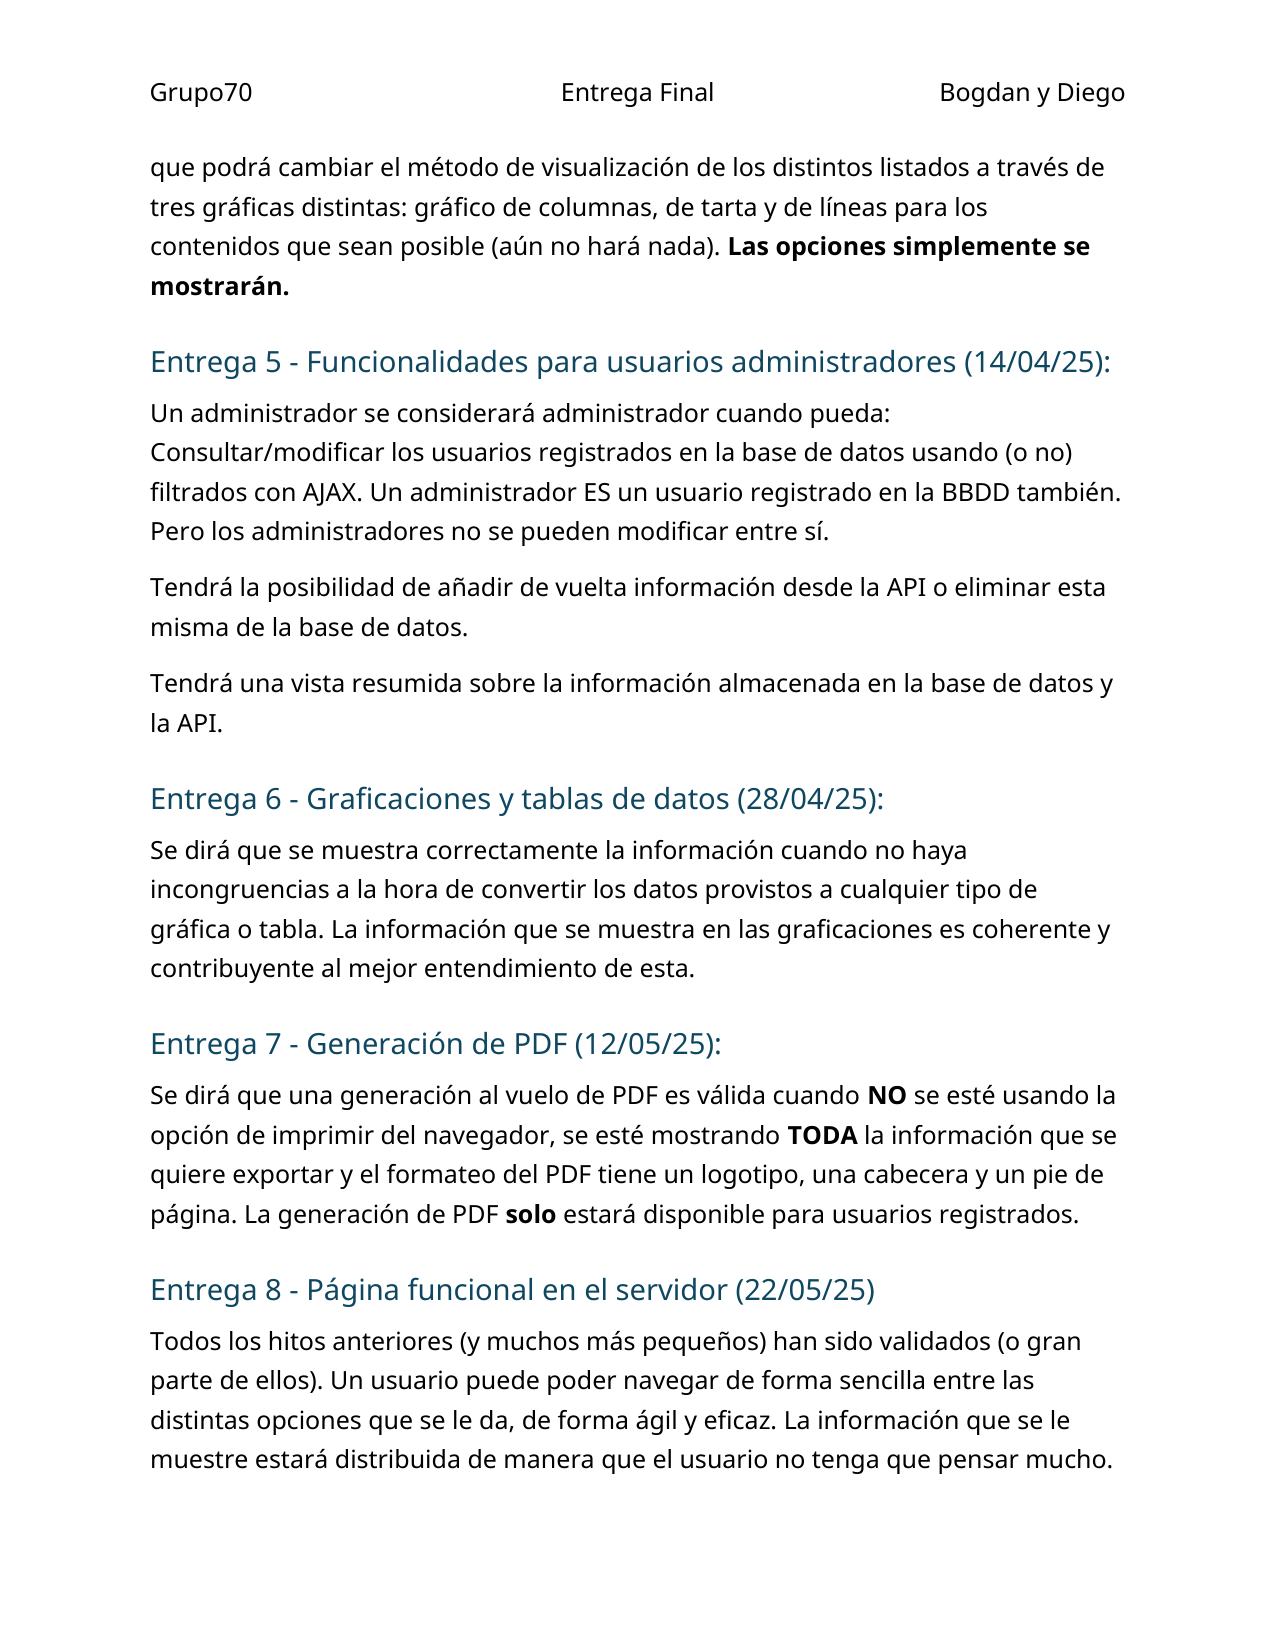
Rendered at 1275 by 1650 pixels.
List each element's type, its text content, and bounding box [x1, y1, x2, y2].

text Tendrá una vista resumida sobre la información almacenada en la base de datos y la API. [150, 666, 1125, 739]
text Todos los hitos anteriores (y muchos más pequeños) han sido validados (o gran parte de ellos). Un usuario puede poder navegar de forma sencilla entre las distintas opciones que se le da, de forma ágil y eficaz. La información que se le muestre estará distribuida de manera que el usuario no tenga que pensar mucho. [150, 1323, 1125, 1476]
text Un administrador se considerará administrador cuando pueda: Consultar/modificar los usuarios registrados en la base de datos usando (o no) filtrados con AJAX. Un administrador ES un usuario registrado en la BBDD también. Pero los administradores no se pueden modificar entre sí. [150, 396, 1125, 548]
text Tendrá la posibilidad de añadir de vuelta información desde la API o eliminar esta misma de la base de datos. [150, 570, 1125, 644]
subtitle Entrega 7 - Generación de PDF (12/05/25): [150, 1023, 1125, 1063]
subtitle Entrega 5 - Funcionalidades para usuarios administradores (14/04/25): [150, 341, 1125, 381]
text Se dirá que se muestra correctamente la información cuando no haya incongruencias a la hora de convertir los datos provistos a cualquier tipo de gráfica o tabla. La información que se muestra en las graficaciones es coherente y contribuyente al mejor entendimiento de esta. [150, 832, 1125, 985]
subtitle Entrega 8 - Página funcional en el servidor (22/05/25) [150, 1269, 1125, 1309]
subtitle Entrega 6 - Graficaciones y tablas de datos (28/04/25): [150, 778, 1125, 818]
text Se dirá que una generación al vuelo de PDF es válida cuando NO se esté usando la opción de imprimir del navegador, se esté mostrando TODA la información que se quiere exportar y el formateo del PDF tiene un logotipo, una cabecera y un pie de página. La generación de PDF solo estará disponible para usuarios registrados. [150, 1078, 1125, 1230]
text que podrá cambiar el método de visualización de los distintos listados a través de tres gráficas distintas: gráfico de columnas, de tarta y de líneas para los contenidos que sean posible (aún no hará nada). Las opciones simplemente se mostrarán. [150, 150, 1125, 302]
